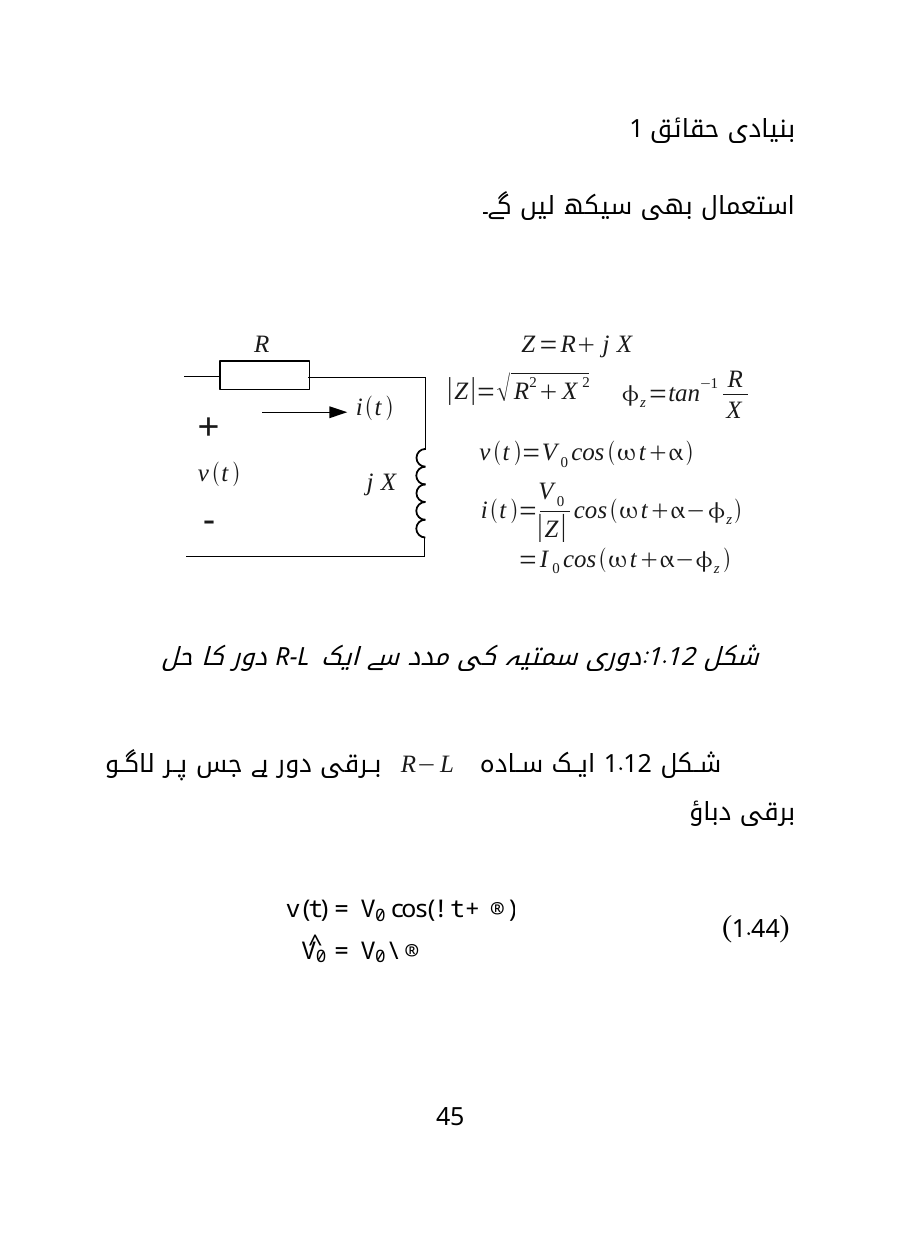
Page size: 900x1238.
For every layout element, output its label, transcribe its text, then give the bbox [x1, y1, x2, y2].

text یہاں دوری سمتیوں کو استعمال کر کے ایک سادہ برقی دور حل کرتے ہیں۔ یوں ان سے وابستگی پیدا ہو جائے گی اور ان کا استعمال بھی سیکھ لیں گے۔ [105, 182, 795, 230]
text شکل 1.12 ایک سادہ برقی دور ہے جس پر لاگو برقی دباؤ [105, 741, 795, 836]
text شکل 1.12:دوری سمتیہ کی مدد سے ایک R-L دور کا حل [140, 301, 758, 681]
table_header (1.44) [703, 882, 795, 989]
table_header [105, 882, 703, 989]
